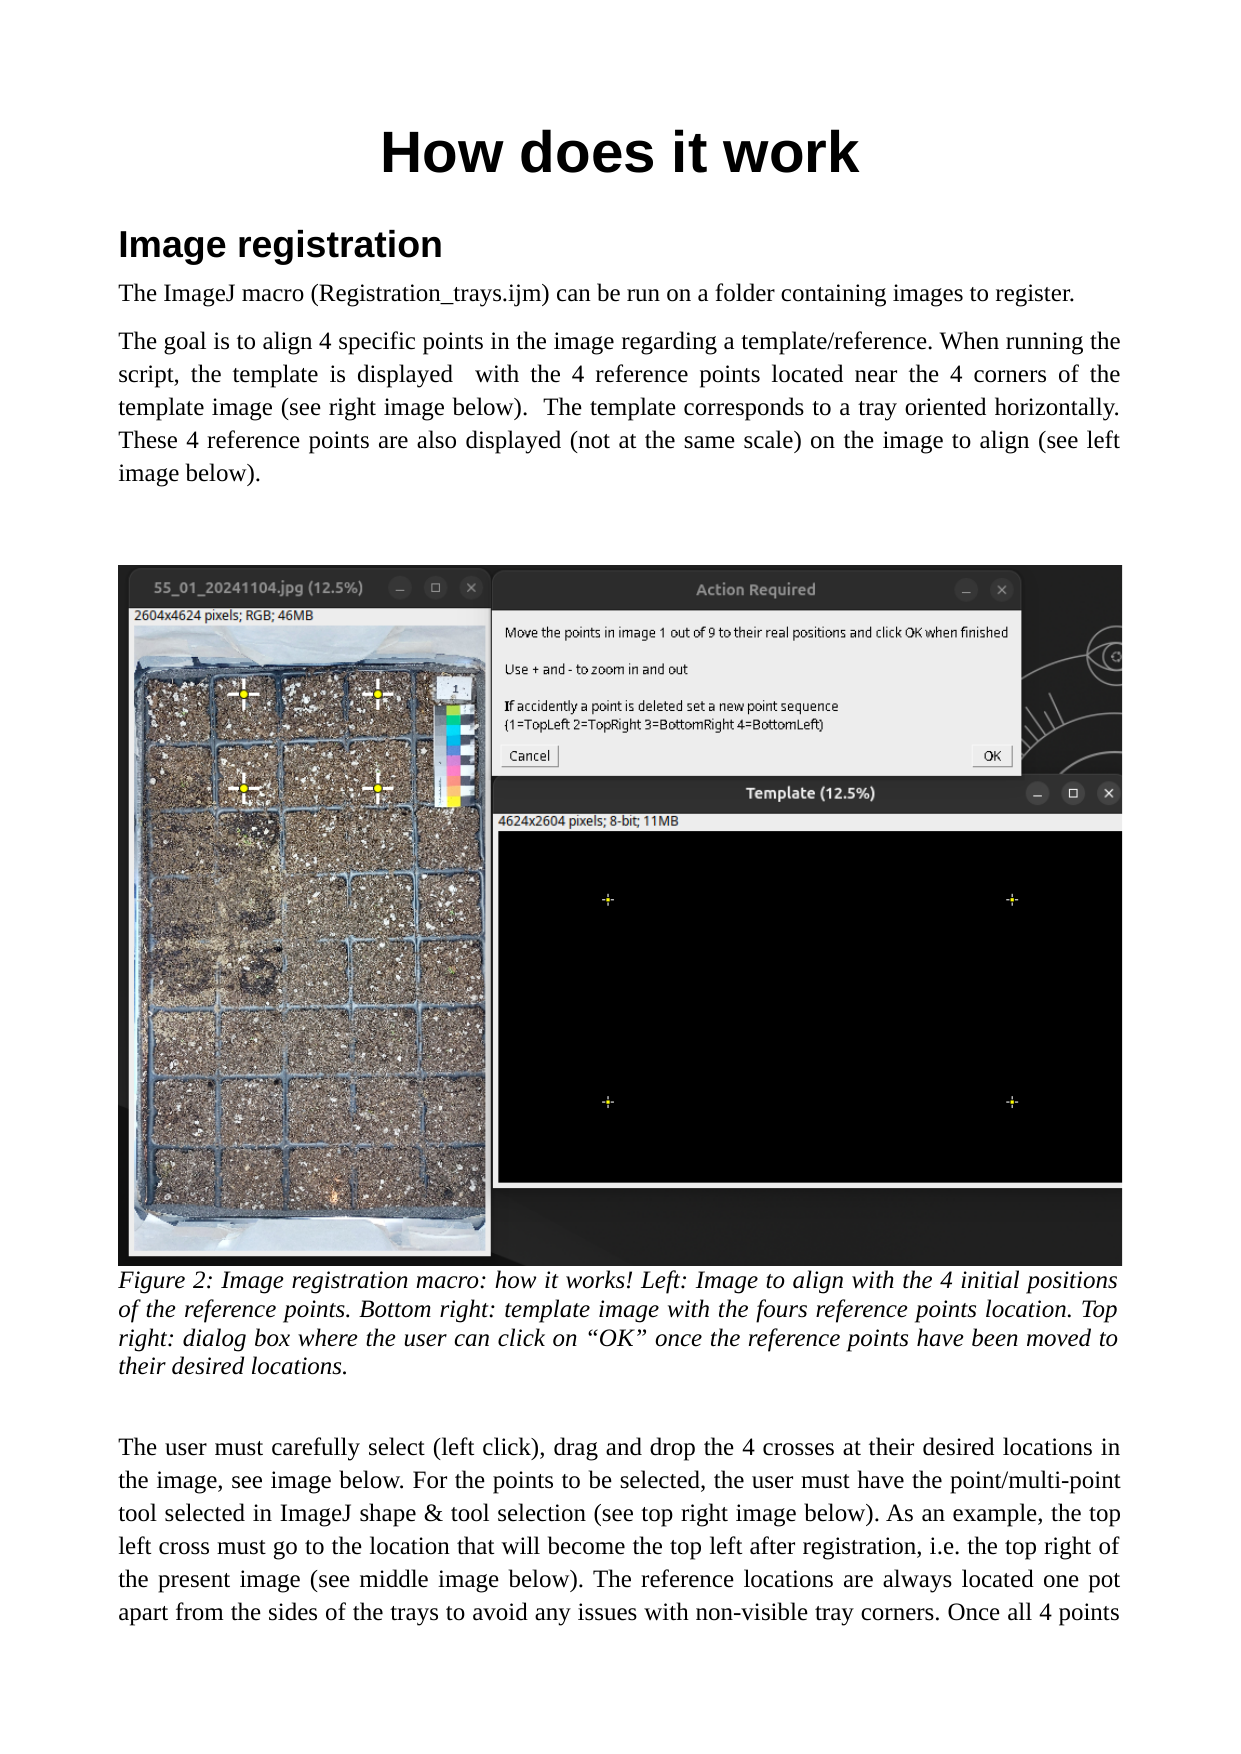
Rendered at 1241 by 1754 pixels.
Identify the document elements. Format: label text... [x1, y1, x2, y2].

text Figure 2: Image registration macro: how it works! Left: Image to align with the 4 initial positions of the reference points. Bottom right: template image with the fours reference points location. Top right: dialog box where the user can click on “OK” once the reference points have been moved to their desired locations. [118, 1266, 1122, 1380]
picture [118, 565, 1123, 1266]
subtitle Image registration [118, 223, 1122, 266]
text The ImageJ macro (Registration_trays.ijm) can be run on a folder containing images to register. [118, 278, 1122, 307]
text The user must carefully select (left click), drag and drop the 4 crosses at their desired locations in the image, see image below. For the points to be selected, the user must have the point/multi-point tool selected in ImageJ shape & tool selection (see top right image below). As an example, the top left cross must go to the location that will become the top left after registration, i.e. the top right of the present image (see middle image below). The reference locations are always located one pot apart from the sides of the trays to avoid any issues with non-visible tray corners. Once all 4 points [118, 1432, 1122, 1626]
title How does it work [118, 118, 1122, 185]
text The goal is to align 4 specific points in the image regarding a template/reference. When running the script, the template is displayed with the 4 reference points located near the 4 corners of the template image (see right image below). The template corresponds to a tray oriented horizontally. These 4 reference points are also displayed (not at the same scale) on the image to align (see left image below). [118, 326, 1122, 487]
